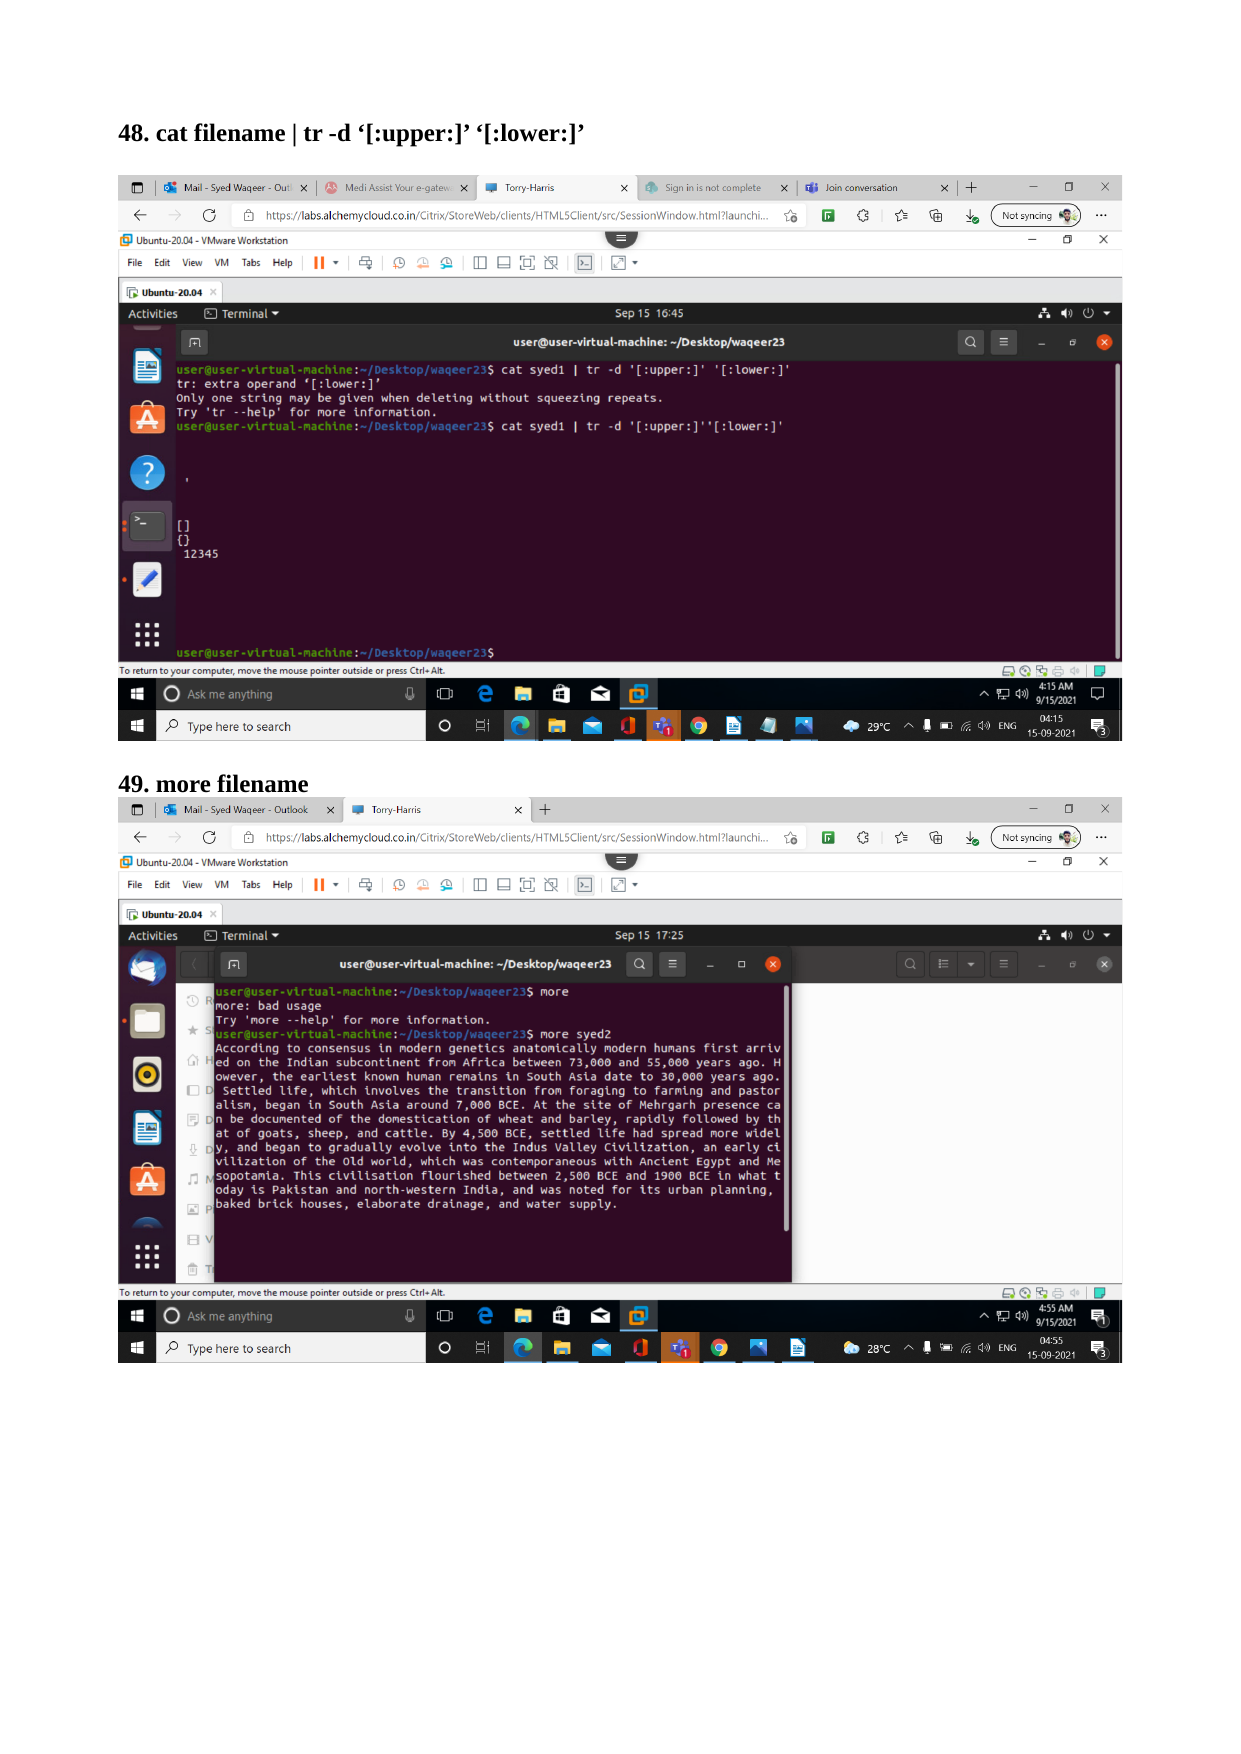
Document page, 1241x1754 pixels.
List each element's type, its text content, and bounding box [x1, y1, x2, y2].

text 48. cat filename | tr -d ‘[:upper:]’ ‘[:lower:]’ [118, 118, 1122, 147]
picture [118, 797, 1123, 1363]
picture [118, 175, 1123, 741]
text 49. more filename [118, 769, 1122, 797]
